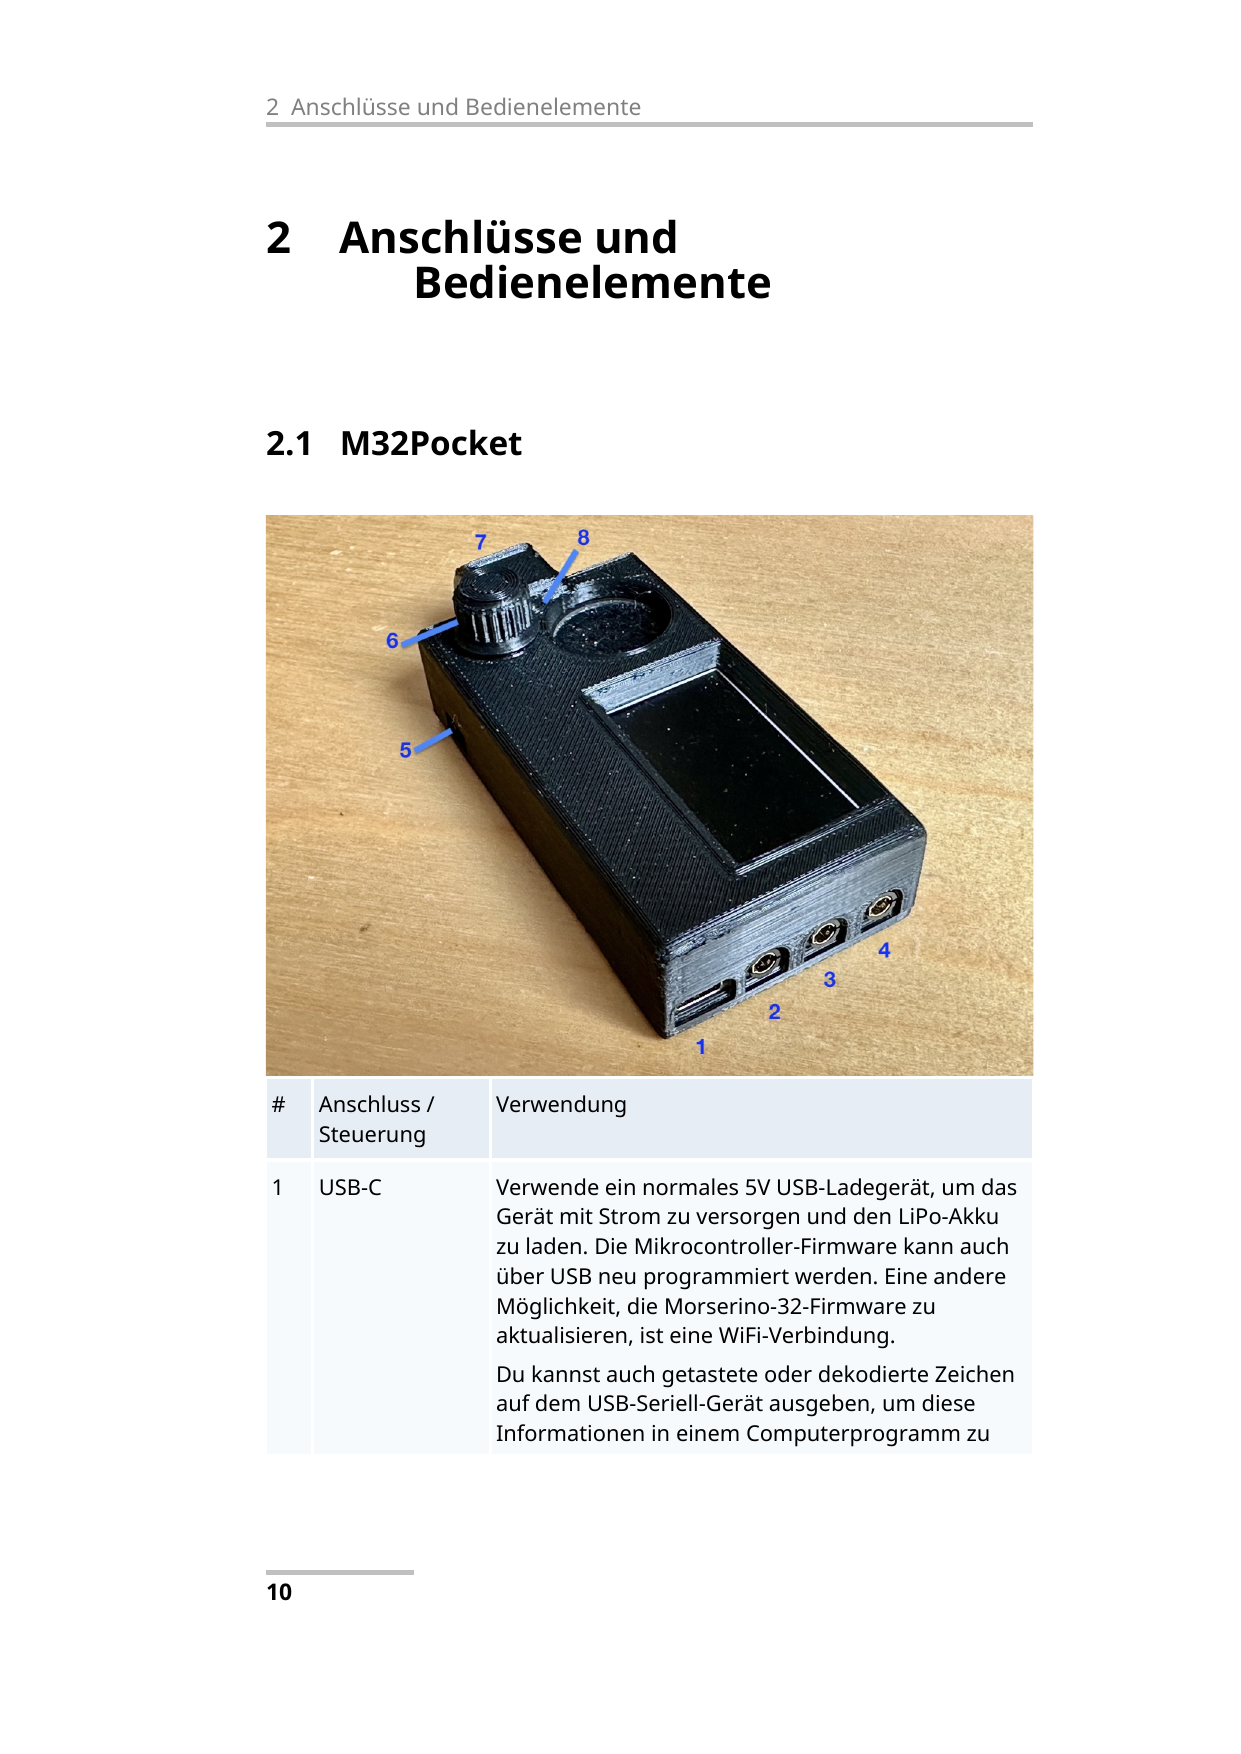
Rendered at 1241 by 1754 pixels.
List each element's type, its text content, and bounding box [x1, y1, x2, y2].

subtitle Anschlüsse und Bedienelemente [266, 207, 1033, 311]
table_header # [267, 1079, 311, 1158]
table_header Anschluss / Steuerung [314, 1079, 489, 1158]
picture [265, 515, 1034, 1076]
table_cell USB-C [314, 1162, 489, 1454]
table_header Verwendung [492, 1079, 1032, 1158]
table_cell 1 [267, 1162, 311, 1454]
table_cell Verwende ein normales 5V USB-Ladegerät, um das Gerät mit Strom zu versorgen und den LiPo-Akku zu laden. Die Mikrocontroller-Firmware kann auch über USB neu programmiert werden. Eine andere Möglichkeit, die Morserino-32-Firmware zu aktualisieren, ist eine WiFi-Verbindung. Du kannst auch getastete oder dekodierte Zeichen auf dem USB-Seriell-Gerät ausgeben, um diese Informationen in einem Computerprogramm zu [492, 1162, 1032, 1454]
subtitle M32Pocket [266, 420, 1033, 466]
